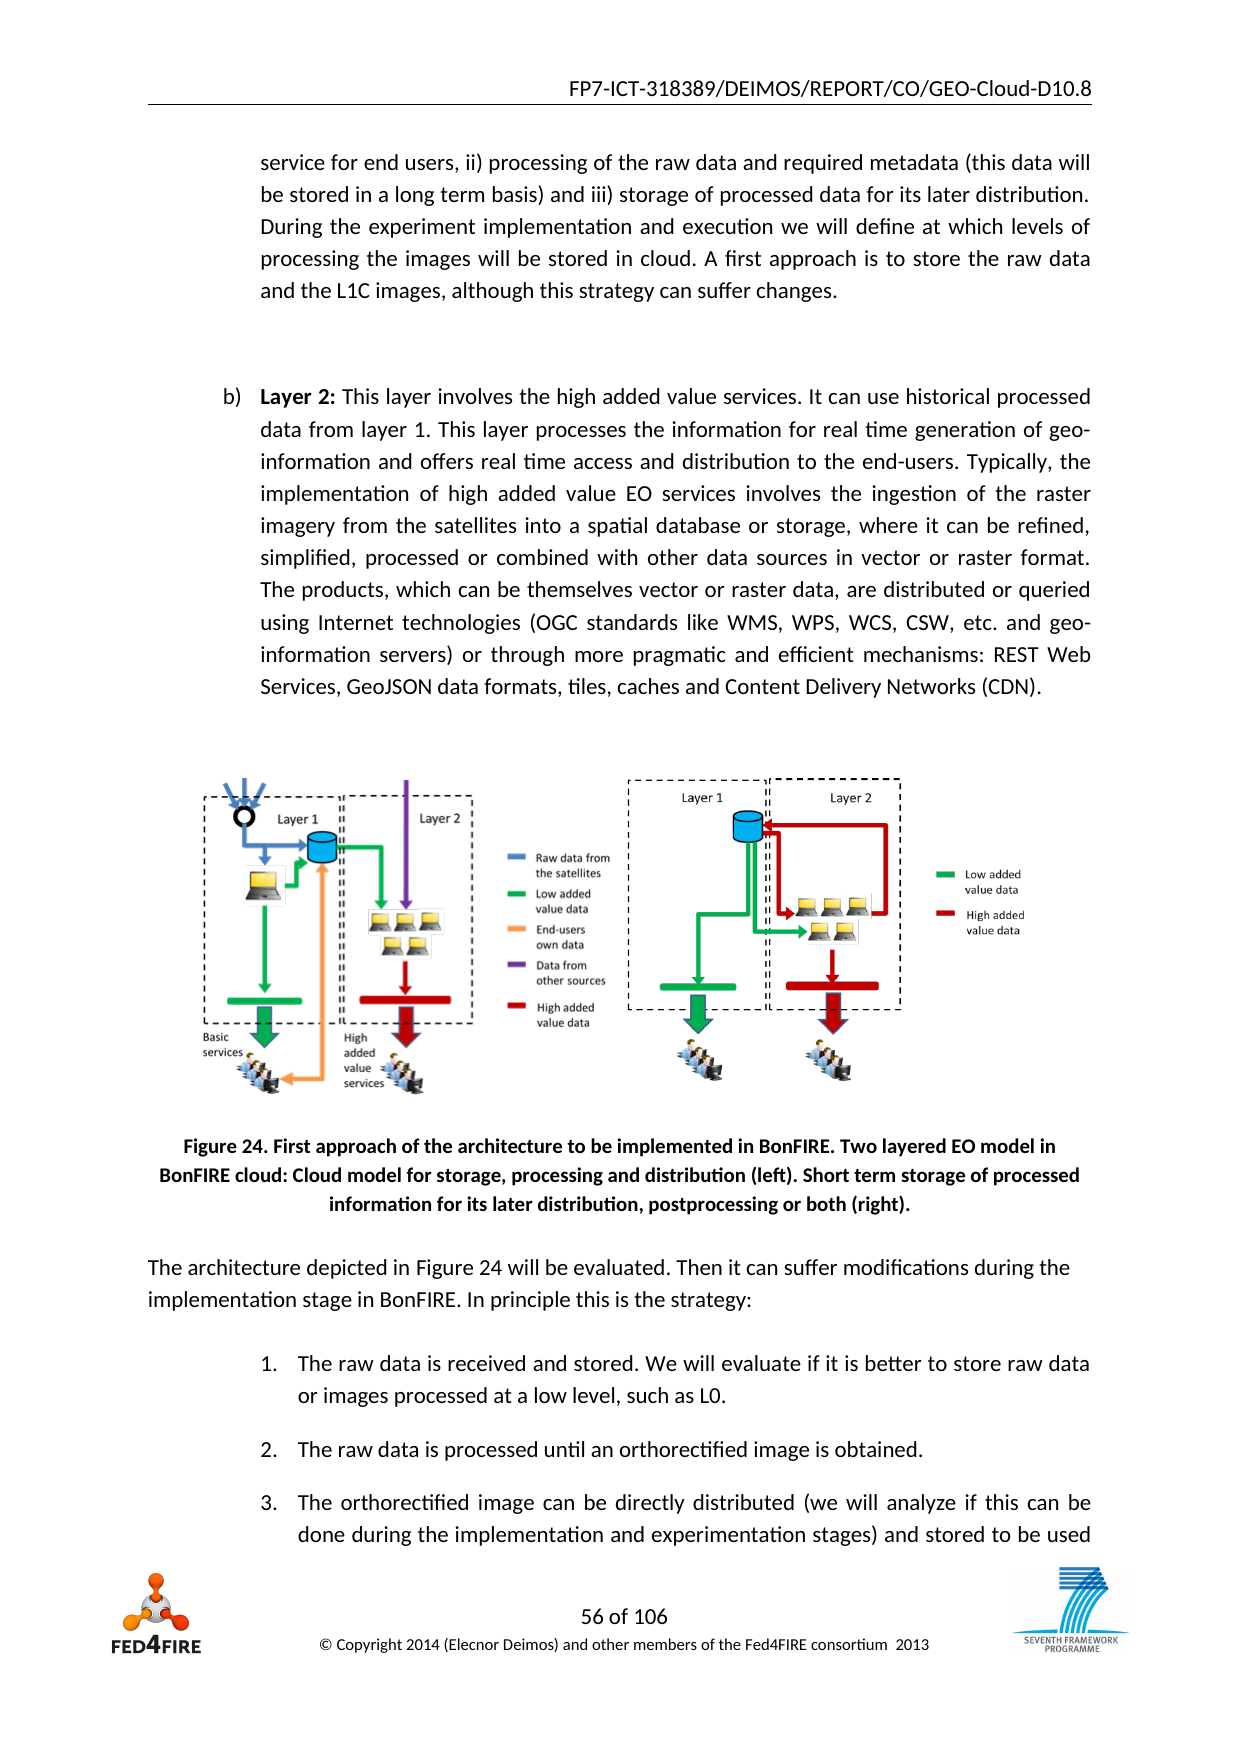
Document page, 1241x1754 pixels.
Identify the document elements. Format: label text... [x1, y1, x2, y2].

list Layer 2: This layer involves the high added value services. It can use historical processed data from layer 1. This layer processes the information for real time generation of geo-information and offers real time access and distribution to the end-users. Typically, the implementation of high added value EO services involves the ingestion of the raster imagery from the satellites into a spatial database or storage, where it can be refined, simplified, processed or combined with other data sources in vector or raster format. The products, which can be themselves vector or raster data, are distributed or queried using Internet technologies (OGC standards like WMS, WPS, WCS, CSW, etc. and geo-information servers) or through more pragmatic and efficient mechanisms: REST Web Services, GeoJSON data formats, tiles, caches and Content Delivery Networks (CDN). [223, 382, 1092, 700]
list service for end users, ii) processing of the raw data and required metadata (this data will be stored in a long term basis) and iii) storage of processed data for its later distribution. During the experiment implementation and execution we will define at which levels of processing the images will be stored in cloud. A first approach is to store the raw data and the L1C images, although this strategy can suffer changes. [223, 148, 1092, 304]
text The architecture depicted in Figure 24 will be evaluated. Then it can suffer modifications during the implementation stage in BonFIRE. In principle this is the strategy: [148, 1253, 1092, 1313]
list The raw data is processed until an orthorectified image is obtained. [260, 1435, 1092, 1463]
list The orthorectified image can be directly distributed (we will analyze if this can be done during the implementation and experimentation stages) and stored to be used [260, 1488, 1092, 1548]
text Figure 24. First approach of the architecture to be implemented in BonFIRE. Two layered EO model in BonFIRE cloud: Cloud model for storage, processing and distribution (left). Short term storage of processed information for its later distribution, postprocessing or both (right). [148, 1133, 1092, 1217]
list The raw data is received and stored. We will evaluate if it is better to store raw data or images processed at a low level, such as L0. [260, 1349, 1092, 1410]
